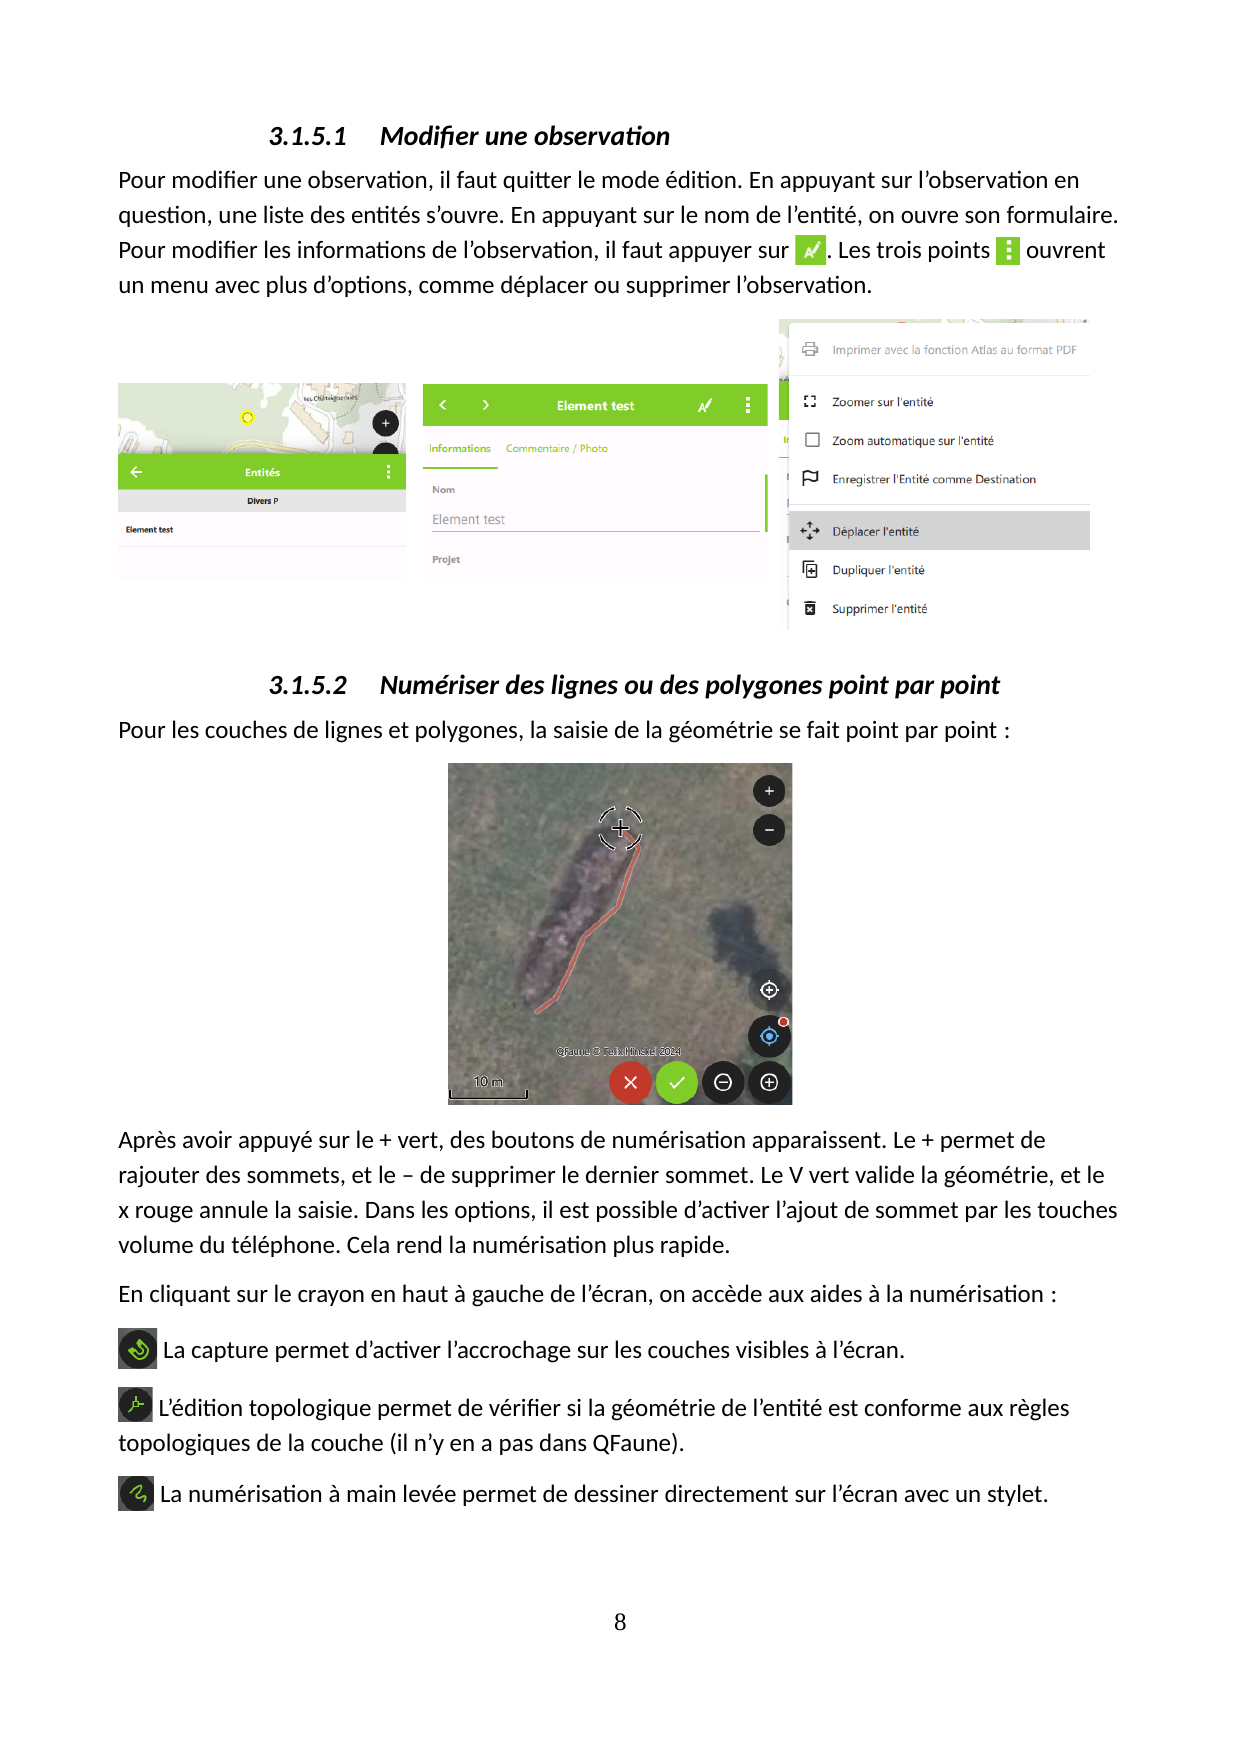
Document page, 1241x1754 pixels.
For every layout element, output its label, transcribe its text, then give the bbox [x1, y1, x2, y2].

text Pour modifier une observation, il faut quitter le mode édition. En appuyant sur l’observation en question, une liste des entités s’ouvre. En appuyant sur le nom de l’entité, on ouvre son formulaire. Pour modifier les informations de l’observation, il faut appuyer sur . Les trois points ouvrent un menu avec plus d’options, comme déplacer ou supprimer l’observation. [118, 164, 1122, 300]
picture [795, 235, 827, 265]
subtitle Modifier une observation [268, 118, 1122, 152]
text La numérisation à main levée permet de dessiner directement sur l’écran avec un stylet. [154, 1477, 1122, 1510]
text Après avoir appuyé sur le + vert, des boutons de numérisation apparaissent. Le + permet de rajouter des sommets, et le – de supprimer le dernier sommet. Le V vert valide la géométrie, et le x rouge annule la saisie. Dans les options, il est possible d’activer l’ajout de sommet par les touches volume du téléphone. Cela rend la numérisation plus rapide. [118, 1124, 1122, 1259]
picture [118, 383, 406, 580]
picture [118, 1387, 153, 1422]
picture [778, 319, 1090, 630]
subtitle Numériser des lignes ou des polygones point par point [268, 667, 1122, 701]
picture [118, 1328, 158, 1369]
picture [422, 384, 768, 582]
text En cliquant sur le crayon en haut à gauche de l’écran, on accède aux aides à la numérisation : [118, 1278, 1122, 1309]
text L’édition topologique permet de vérifier si la géométrie de l’entité est conforme aux règles topologiques de la couche (il n’y en a pas dans QFaune). [118, 1387, 1122, 1458]
text Pour les couches de lignes et polygones, la saisie de la géométrie se fait point par point : [118, 714, 1122, 744]
picture [118, 1476, 154, 1511]
picture [448, 763, 793, 1105]
text La capture permet d’activer l’accrochage sur les couches visibles à l’écran. [158, 1328, 1122, 1368]
picture [996, 237, 1020, 265]
